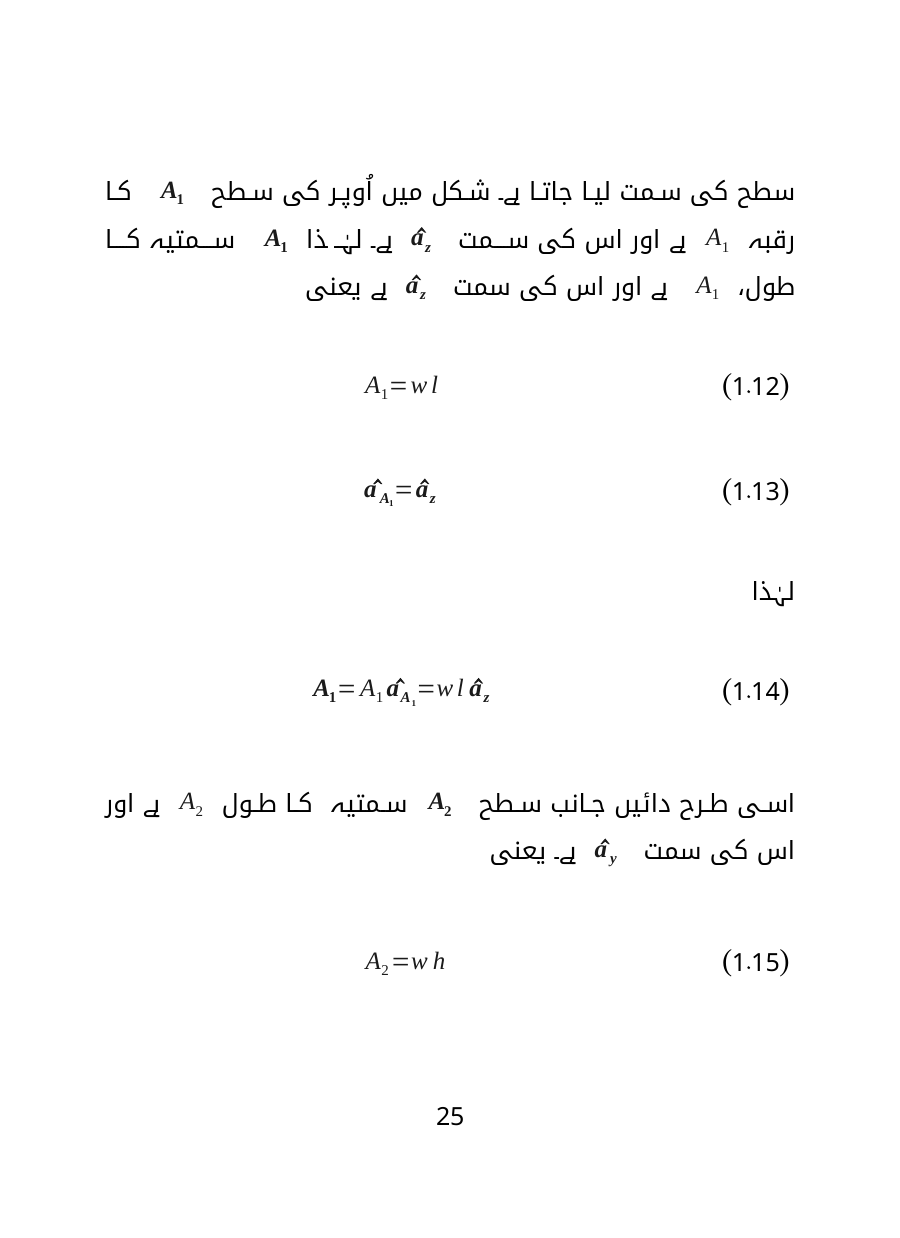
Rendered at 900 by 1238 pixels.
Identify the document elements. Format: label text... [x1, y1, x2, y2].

table_header (1.13) [686, 463, 795, 534]
table_header (1.12) [688, 357, 795, 429]
table_header [105, 934, 696, 1005]
table_header [105, 662, 686, 733]
table_header [105, 463, 686, 534]
text لہٰذا [105, 568, 795, 616]
table_header [105, 357, 688, 429]
table_header (1.14) [686, 662, 795, 733]
text اسی طرح دائیں جانب سطح سمتیہ کا طولہے اور اس کی سمت ہے۔ یعنی [105, 780, 795, 875]
text شکل 1.7 کو مدِ نظر رکھیں۔ کسی سطح سے اگر اس کے عمود کی جانب ایک فرضی لکیر کھینچی جائے تو اس لکیر پر اکائی سمتیہ اس سطح کی سمت کو ظاہر کرتی ہے۔ چونکہ کسی بھی سطح، مثلاً اس کتاب کا ایک صفہ، کے دو اطراف ہوتے ہیں لہٰذا اس کے دو، آپس میں اُلٹ، سمتیں بیان کی جا سکتی ہیں۔عموما ً مسئلہ کو مدِ نظر رکھتے ہوئے ان میں سے ایک سمت کو اس سطح کی سمت لیا جاتا ہے۔ البتہ اگر یہ سطح بند سطح ہو ، مثلاً گیند کی شکل کا ہو، تب باہر جانب کو ہی اس سطح کی سمت لیا جاتا ہے۔ شکل میں اُوپر کی سطح کا رقبہہے اور اس کی سمت ہے۔ لہٰذا سمتیہ کا طول، ہے اور اس کی سمت ہے یعنی [105, 168, 795, 311]
table_header (1.15) [696, 934, 795, 1005]
